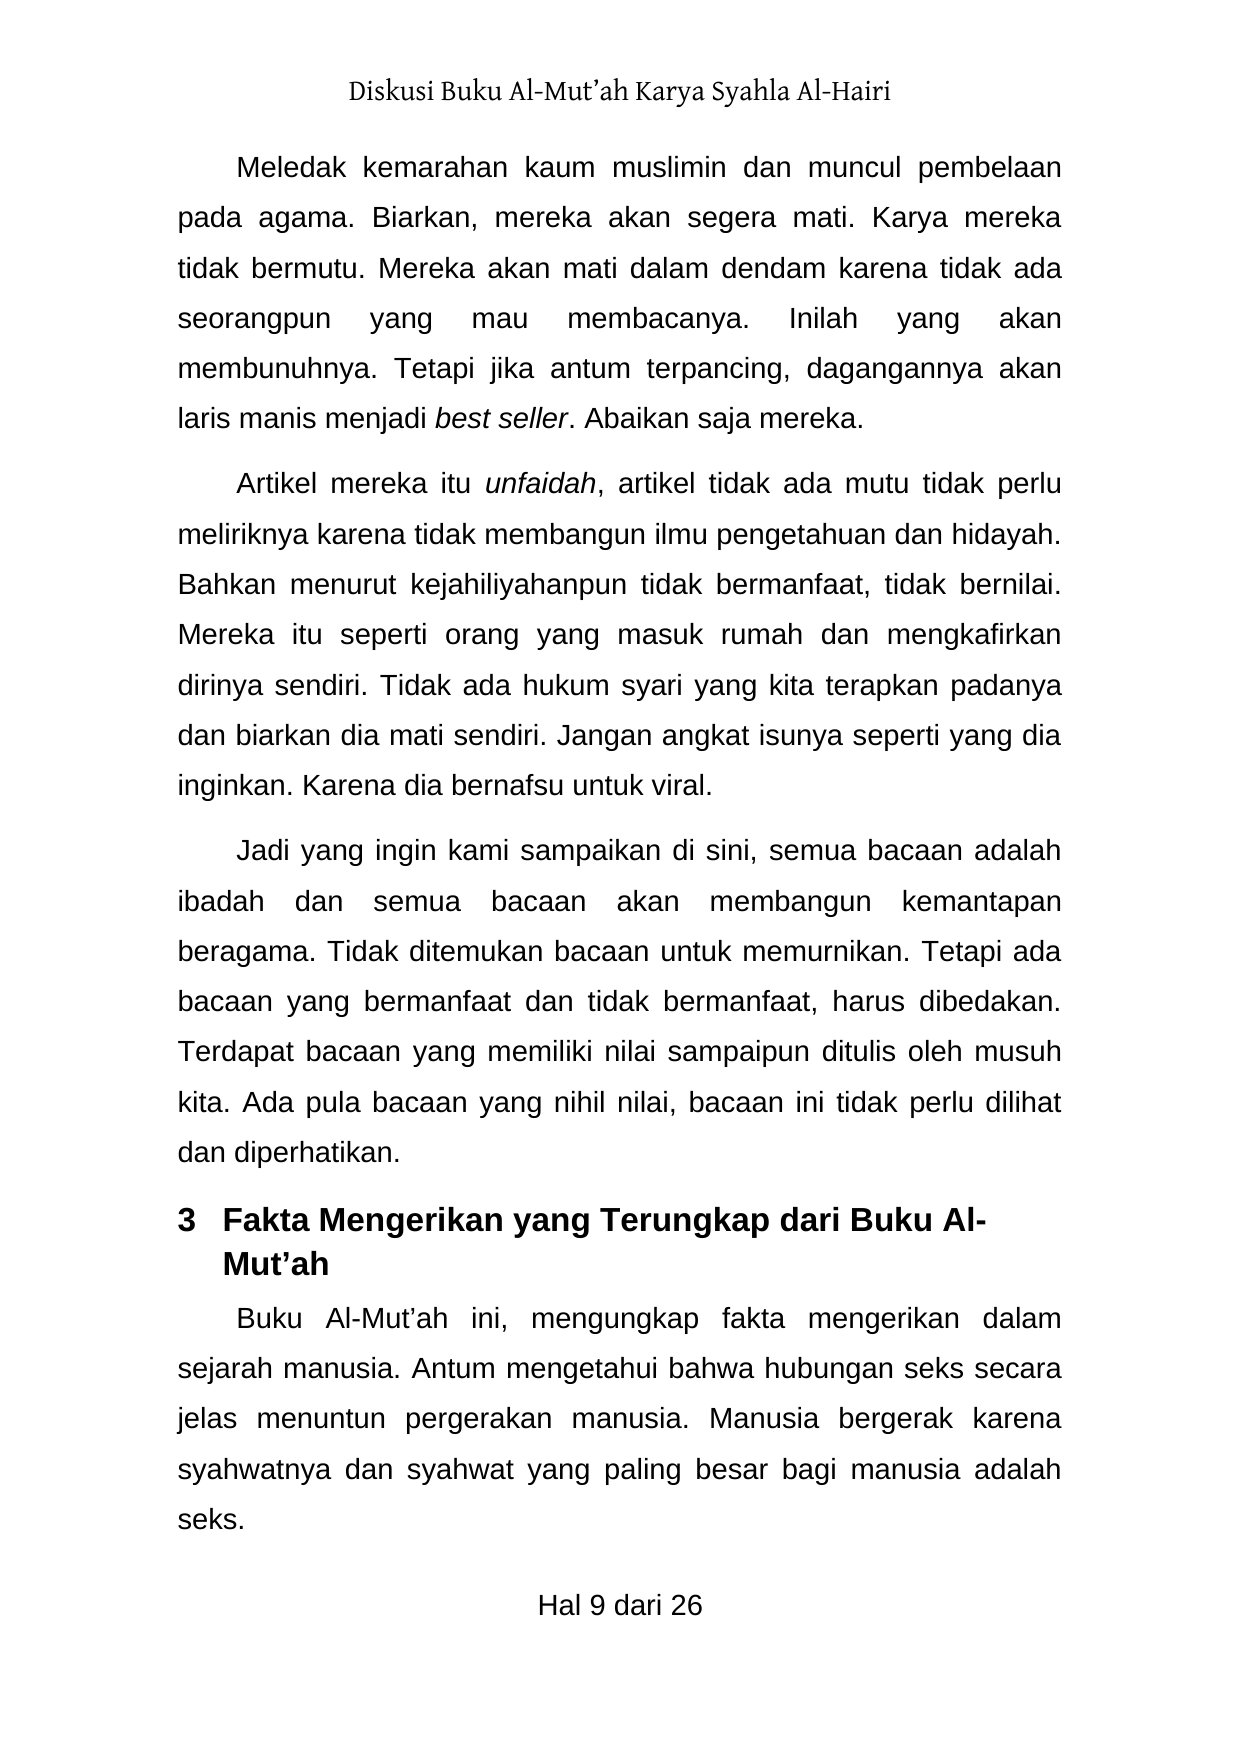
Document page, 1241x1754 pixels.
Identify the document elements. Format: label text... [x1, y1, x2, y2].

subtitle Fakta Mengerikan yang Terungkap dari Buku Al-Mut’ah [177, 1200, 1063, 1283]
text Buku Al-Mut’ah ini, mengungkap fakta mengerikan dalam sejarah manusia. Antum mengetahui bahwa hubungan seks secara jelas menuntun pergerakan manusia. Manusia bergerak karena syahwatnya dan syahwat yang paling besar bagi manusia adalah seks. [177, 1301, 1063, 1536]
text Jadi yang ingin kami sampaikan di sini, semua bacaan adalah ibadah dan semua bacaan akan membangun kemantapan beragama. Tidak ditemukan bacaan untuk memurnikan. Tetapi ada bacaan yang bermanfaat dan tidak bermanfaat, harus dibedakan. Terdapat bacaan yang memiliki nilai sampaipun ditulis oleh musuh kita. Ada pula bacaan yang nihil nilai, bacaan ini tidak perlu dilihat dan diperhatikan. [177, 833, 1063, 1169]
text Meledak kemarahan kaum muslimin dan muncul pembelaan pada agama. Biarkan, mereka akan segera mati. Karya mereka tidak bermutu. Mereka akan mati dalam dendam karena tidak ada seorangpun yang mau membacanya. Inilah yang akan membunuhnya. Tetapi jika antum terpancing, dagangannya akan laris manis menjadi best seller. Abaikan saja mereka. [177, 150, 1063, 435]
text Artikel mereka itu unfaidah, artikel tidak ada mutu tidak perlu meliriknya karena tidak membangun ilmu pengetahuan dan hidayah. Bahkan menurut kejahiliyahanpun tidak bermanfaat, tidak bernilai. Mereka itu seperti orang yang masuk rumah dan mengkafirkan dirinya sendiri. Tidak ada hukum syari yang kita terapkan padanya dan biarkan dia mati sendiri. Jangan angkat isunya seperti yang dia inginkan. Karena dia bernafsu untuk viral. [177, 466, 1063, 802]
